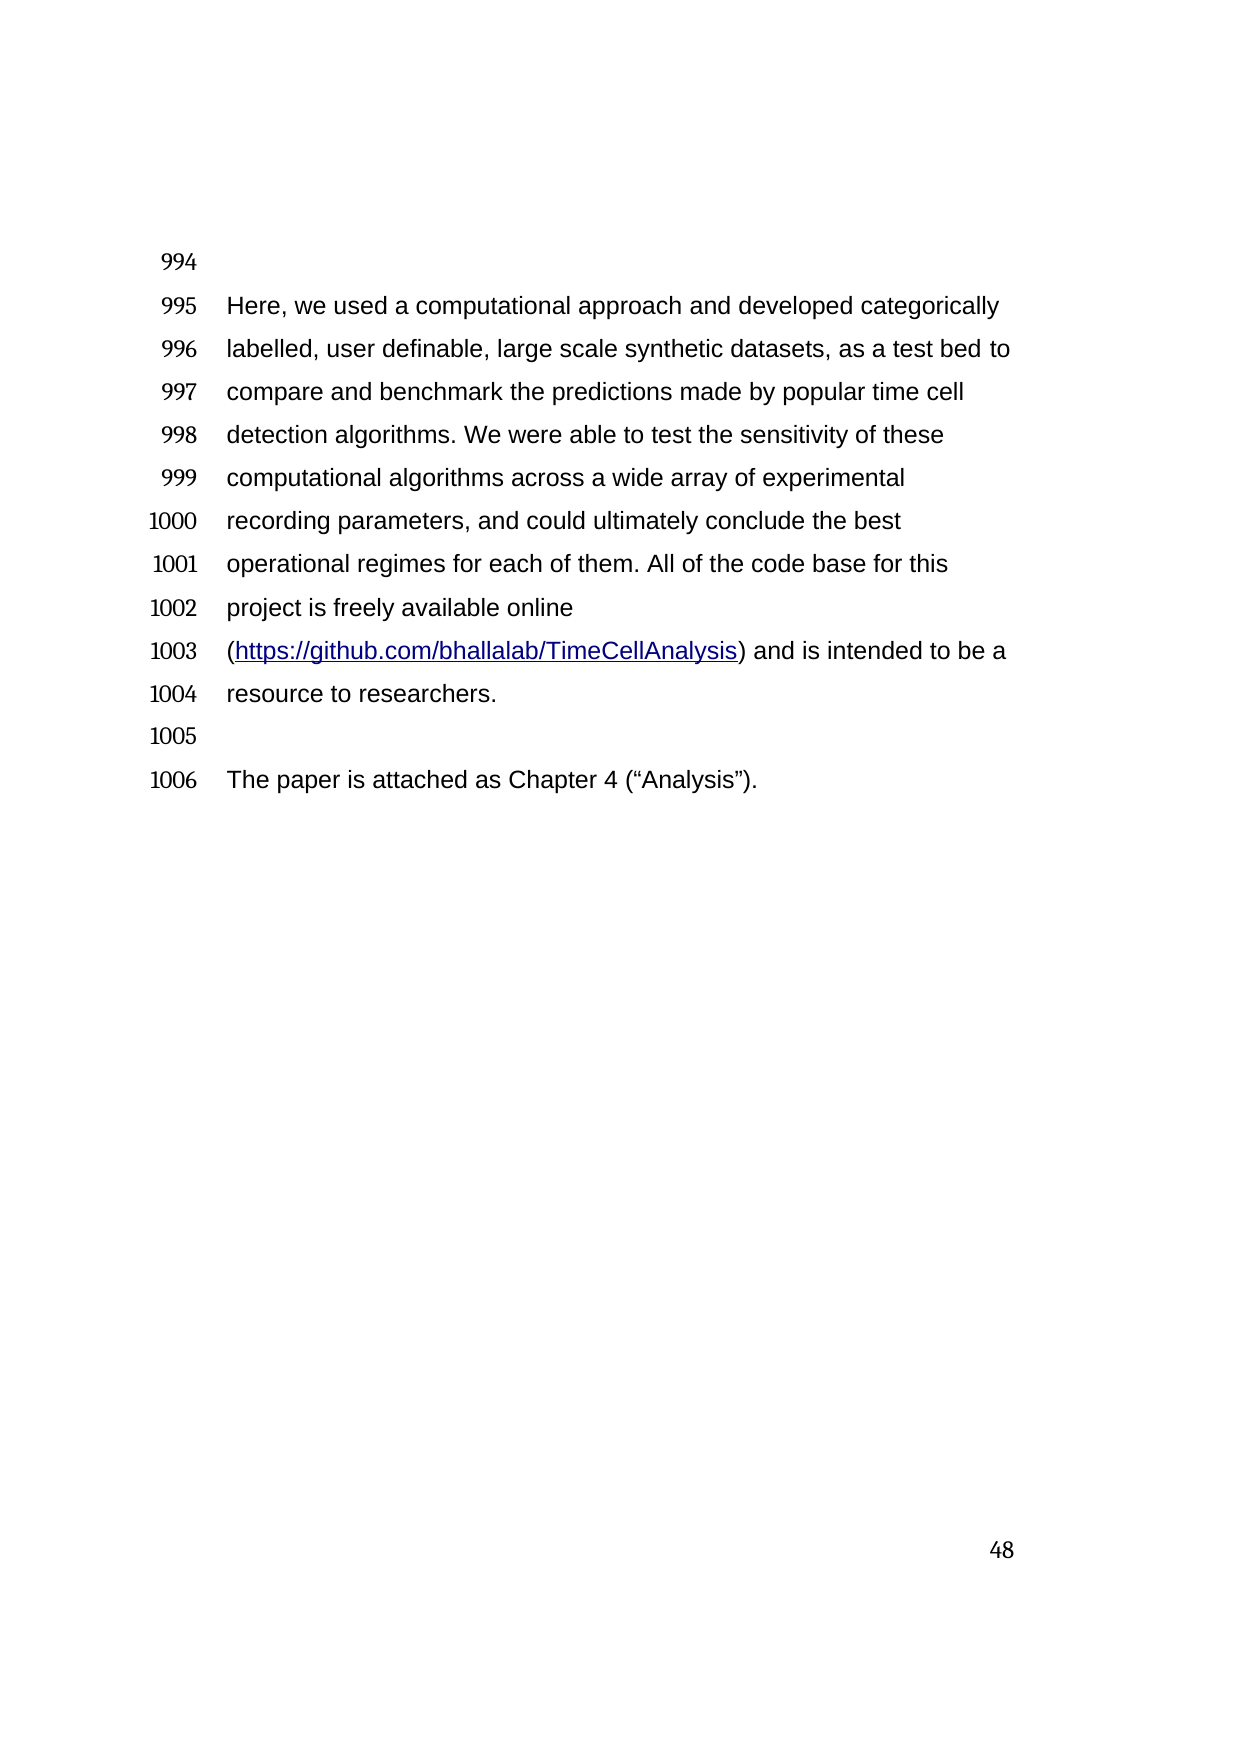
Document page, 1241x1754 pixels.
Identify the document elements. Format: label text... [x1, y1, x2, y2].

text The paper is attached as Chapter 4 (“Analysis”). [226, 765, 1014, 794]
text Here, we used a computational approach and developed categorically labelled, user definable, large scale synthetic datasets, as a test bed to compare and benchmark the predictions made by popular time cell detection algorithms. We were able to test the sensitivity of these computational algorithms across a wide array of experimental recording parameters, and could ultimately conclude the best operational regimes for each of them. All of the code base for this project is freely available online (https://github.com/bhallalab/TimeCellAnalysis) and is intended to be a resource to researchers. [226, 291, 1014, 708]
